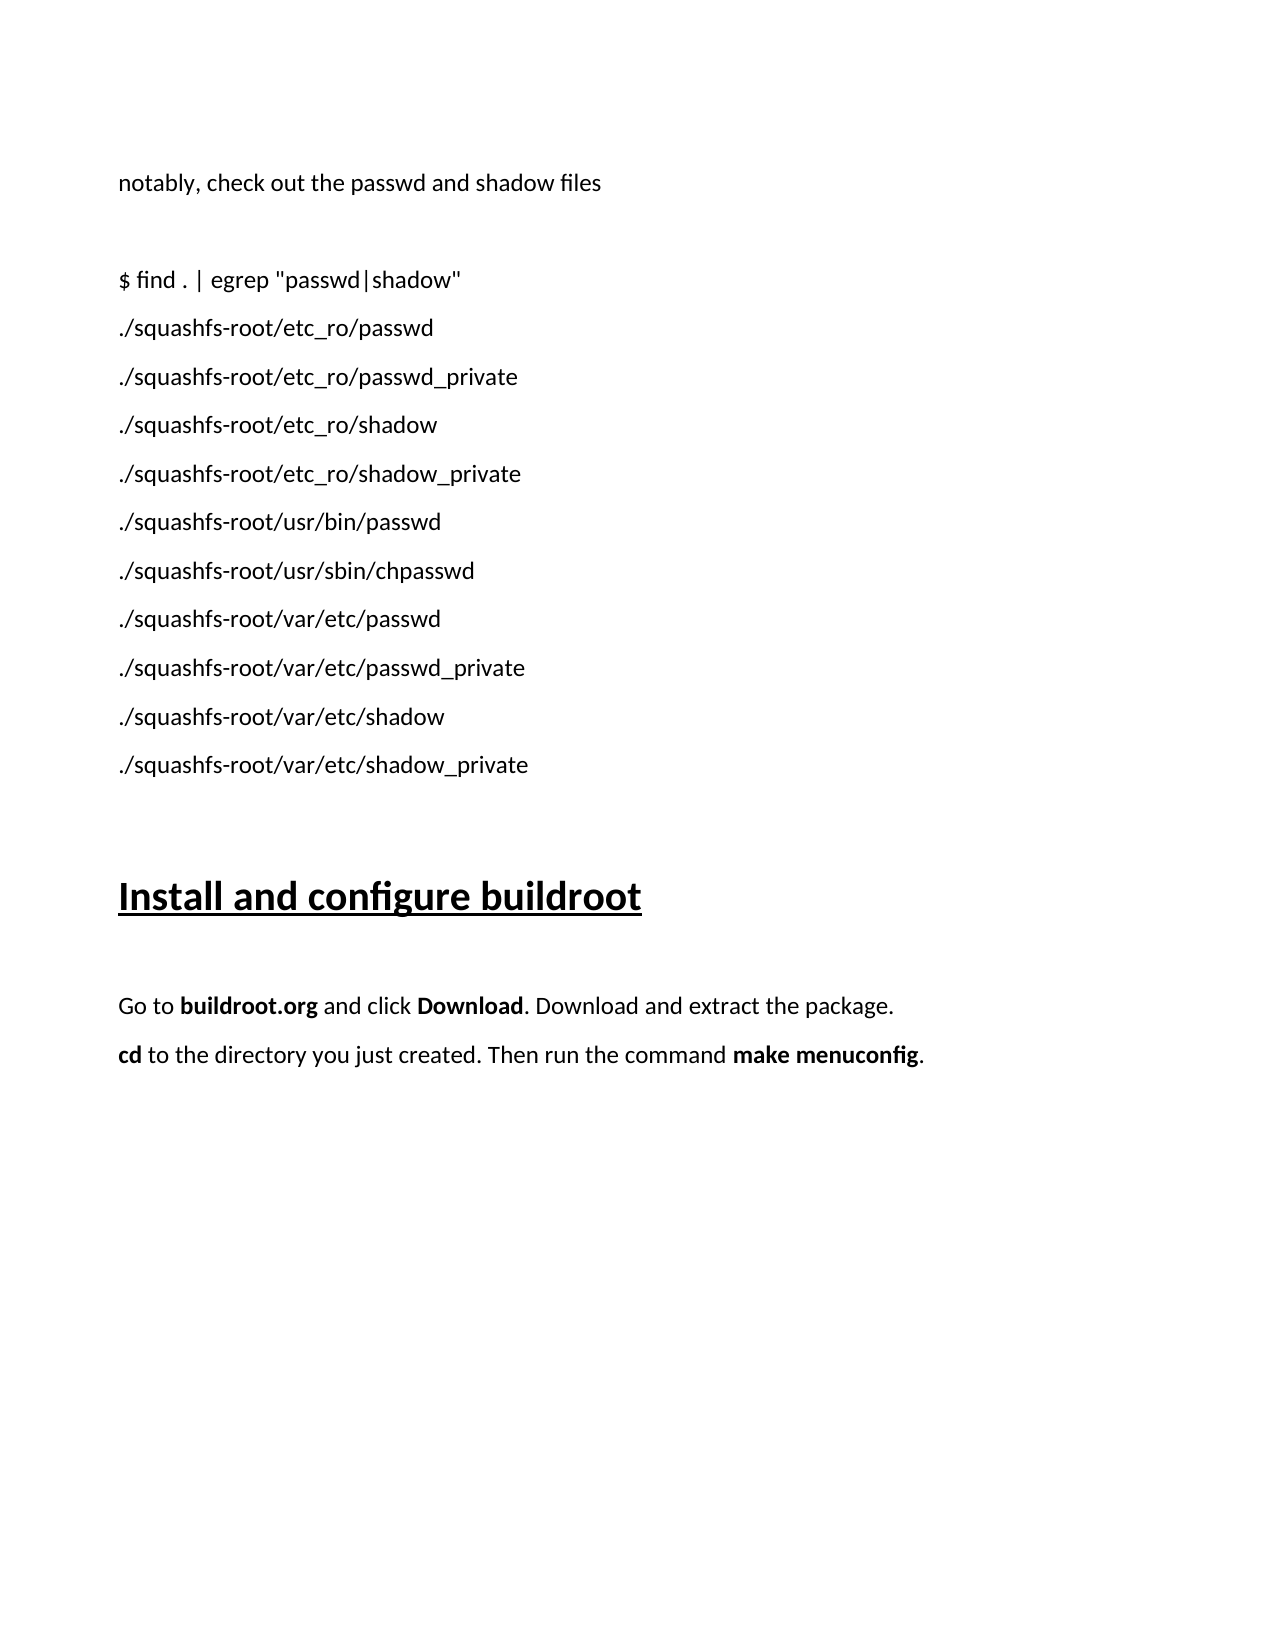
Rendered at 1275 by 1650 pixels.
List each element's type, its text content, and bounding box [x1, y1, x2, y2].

text ./squashfs-root/var/etc/passwd [118, 603, 1157, 634]
text ./squashfs-root/etc_ro/shadow [118, 409, 1157, 440]
text ./squashfs-root/usr/sbin/chpasswd [118, 555, 1157, 586]
text ./squashfs-root/var/etc/passwd_private [118, 652, 1157, 683]
text ./squashfs-root/etc_ro/passwd [118, 312, 1157, 343]
text cd to the directory you just created. Then run the command make menuconfig. [118, 1039, 1157, 1069]
text ./squashfs-root/var/etc/shadow [118, 701, 1157, 731]
text Install and configure buildroot [118, 870, 1157, 921]
text notably, check out the passwd and shadow files [118, 167, 1157, 197]
text Go to buildroot.org and click Download. Download and extract the package. [118, 990, 1157, 1021]
text ./squashfs-root/etc_ro/shadow_private [118, 458, 1157, 488]
text $ find . | egrep "passwd|shadow" [118, 264, 1157, 294]
text ./squashfs-root/etc_ro/passwd_private [118, 361, 1157, 391]
text ./squashfs-root/usr/bin/passwd [118, 506, 1157, 537]
text ./squashfs-root/var/etc/shadow_private [118, 749, 1157, 780]
